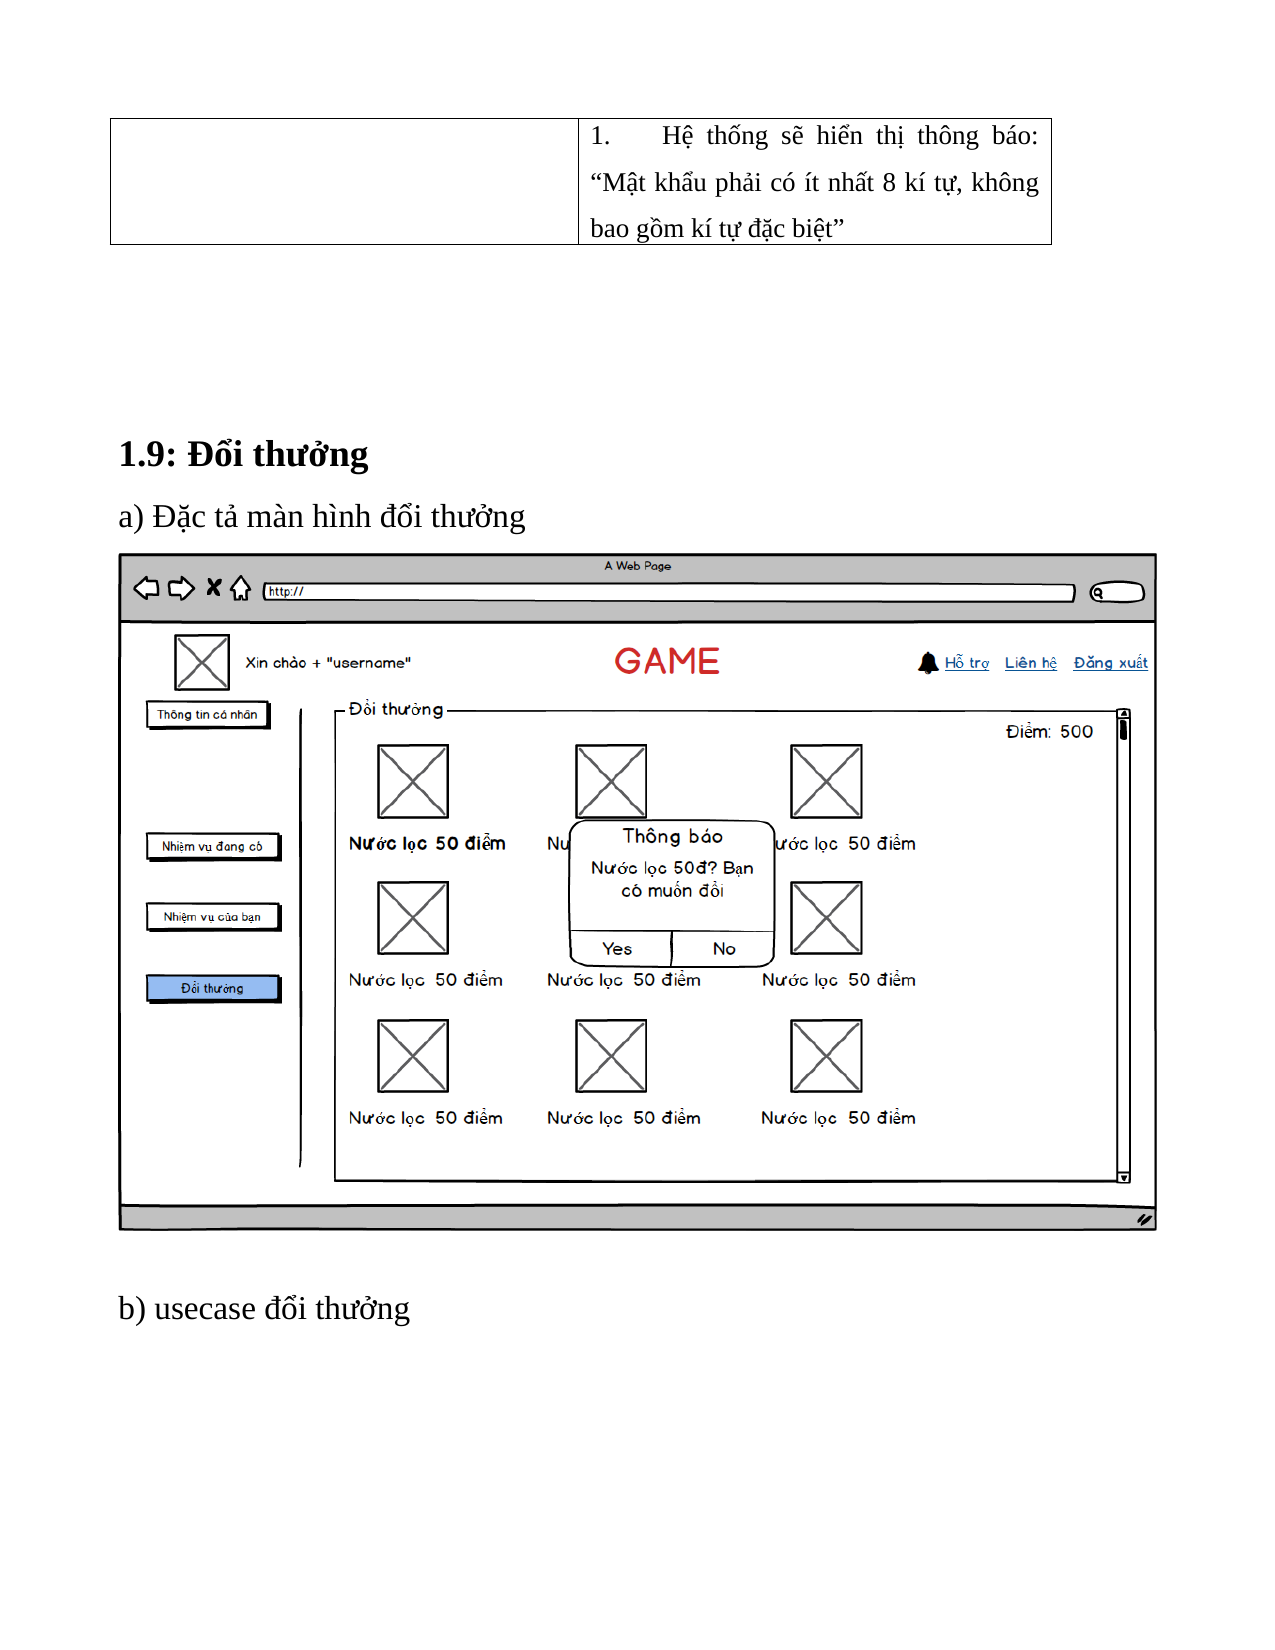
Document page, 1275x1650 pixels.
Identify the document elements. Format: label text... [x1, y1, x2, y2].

text b) usecase đổi thưởng [118, 1288, 1157, 1327]
table_cell [111, 119, 578, 244]
picture [118, 553, 1157, 1231]
table_cell 1. Hệ thống sẽ hiển thị thông báo: “Mật khẩu phải có ít nhất 8 kí tự, không bao gồm kí tự đặc biệt” [579, 119, 1051, 244]
text 1.9: Đổi thưởng [118, 432, 1157, 475]
text a) Đặc tả màn hình đổi thưởng [118, 496, 1157, 534]
